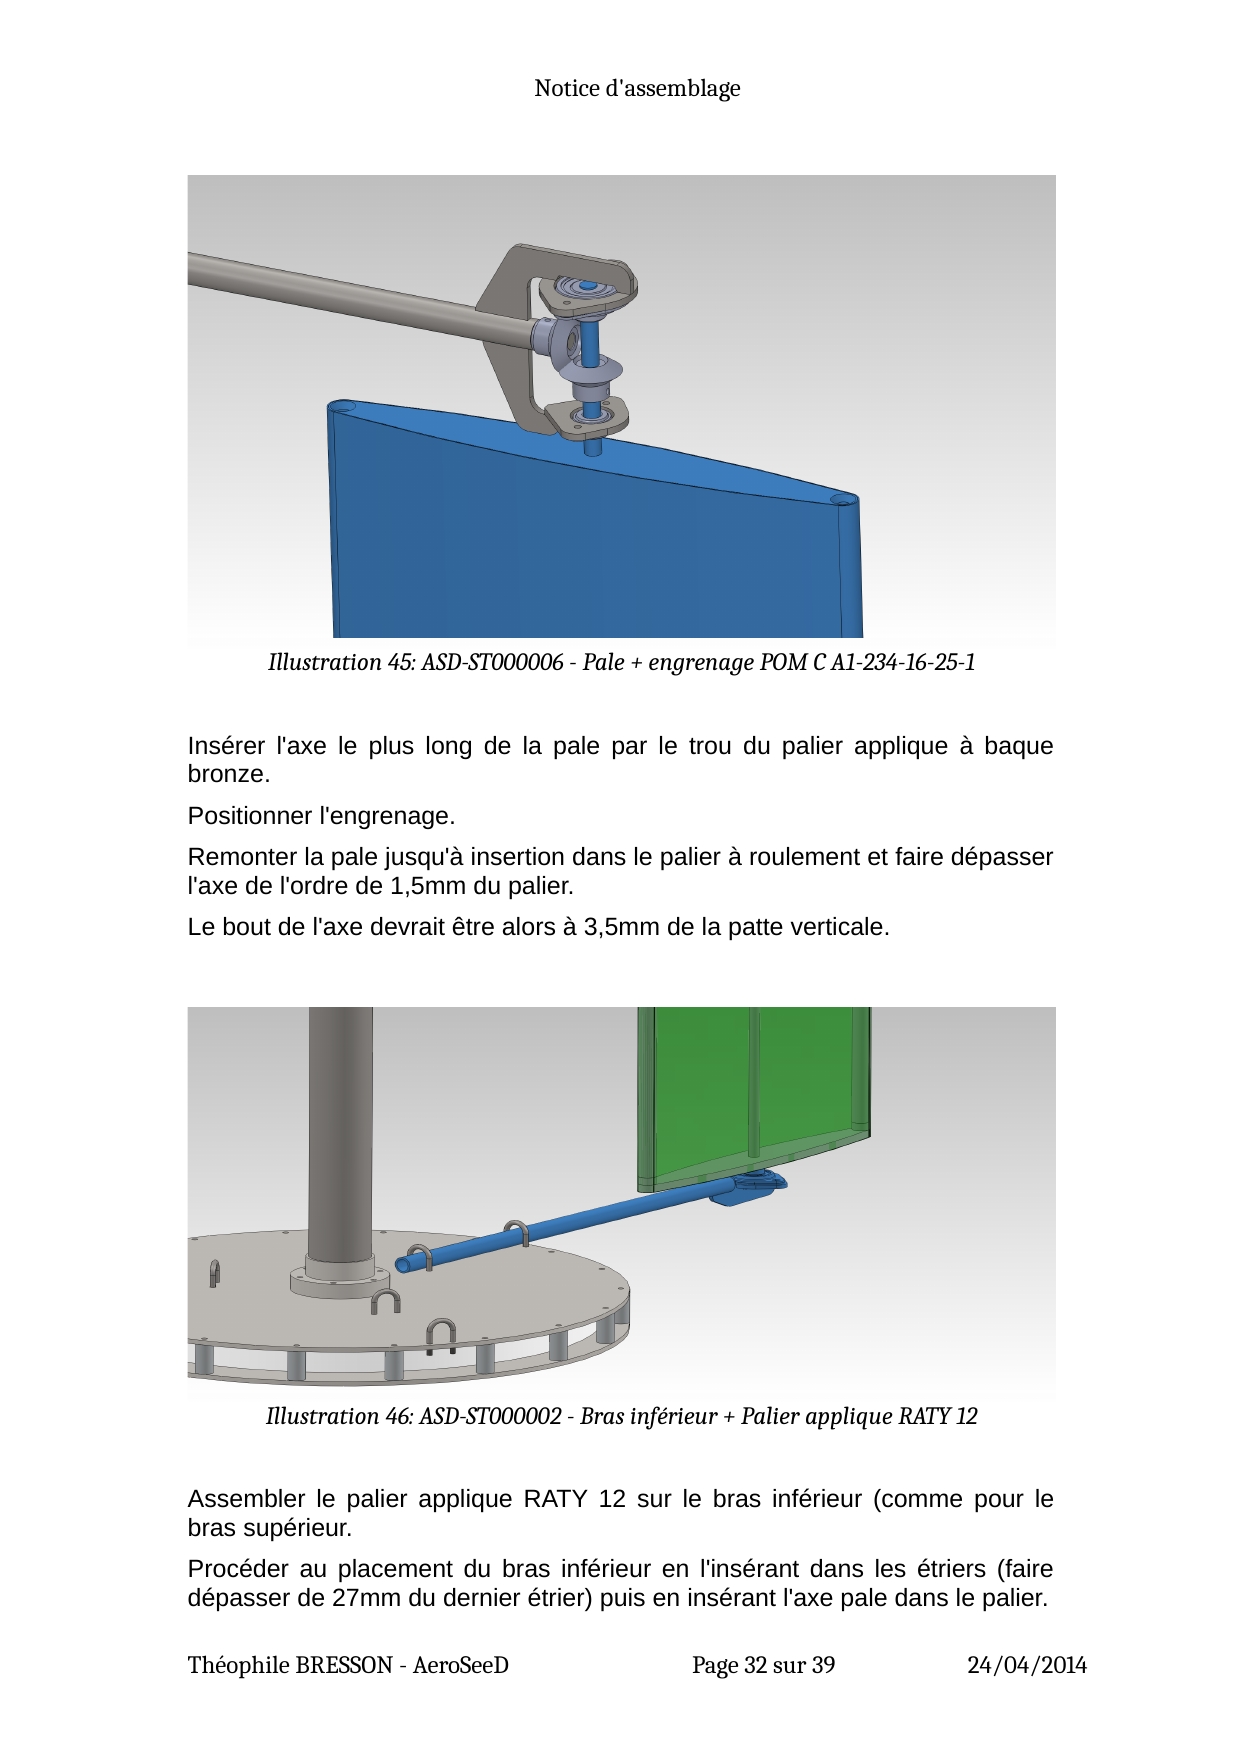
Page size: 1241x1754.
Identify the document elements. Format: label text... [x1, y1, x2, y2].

text Procéder au placement du bras inférieur en l'insérant dans les étriers (faire dépasser de 27mm du dernier étrier) puis en insérant l'axe pale dans le palier. [187, 1554, 1056, 1612]
text Assembler le palier applique RATY 12 sur le bras inférieur (comme pour le bras supérieur. [187, 1484, 1056, 1542]
text Illustration 46: ASD-ST000002 - Bras inférieur + Palier applique RATY 12 [187, 1402, 1056, 1431]
picture [187, 1007, 1056, 1402]
text Le bout de l'axe devrait être alors à 3,5mm de la patte verticale. [187, 912, 1056, 941]
text Positionner l'engrenage. [187, 801, 1056, 829]
text Remonter la pale jusqu'à insertion dans le palier à roulement et faire dépasser l'axe de l'ordre de 1,5mm du palier. [187, 842, 1056, 899]
text Insérer l'axe le plus long de la pale par le trou du palier applique à baque bronze. [187, 731, 1056, 788]
text Illustration 45: ASD-ST000006 - Pale + engrenage POM C A1-234-16-25-1 [187, 649, 1056, 677]
picture [187, 175, 1056, 649]
